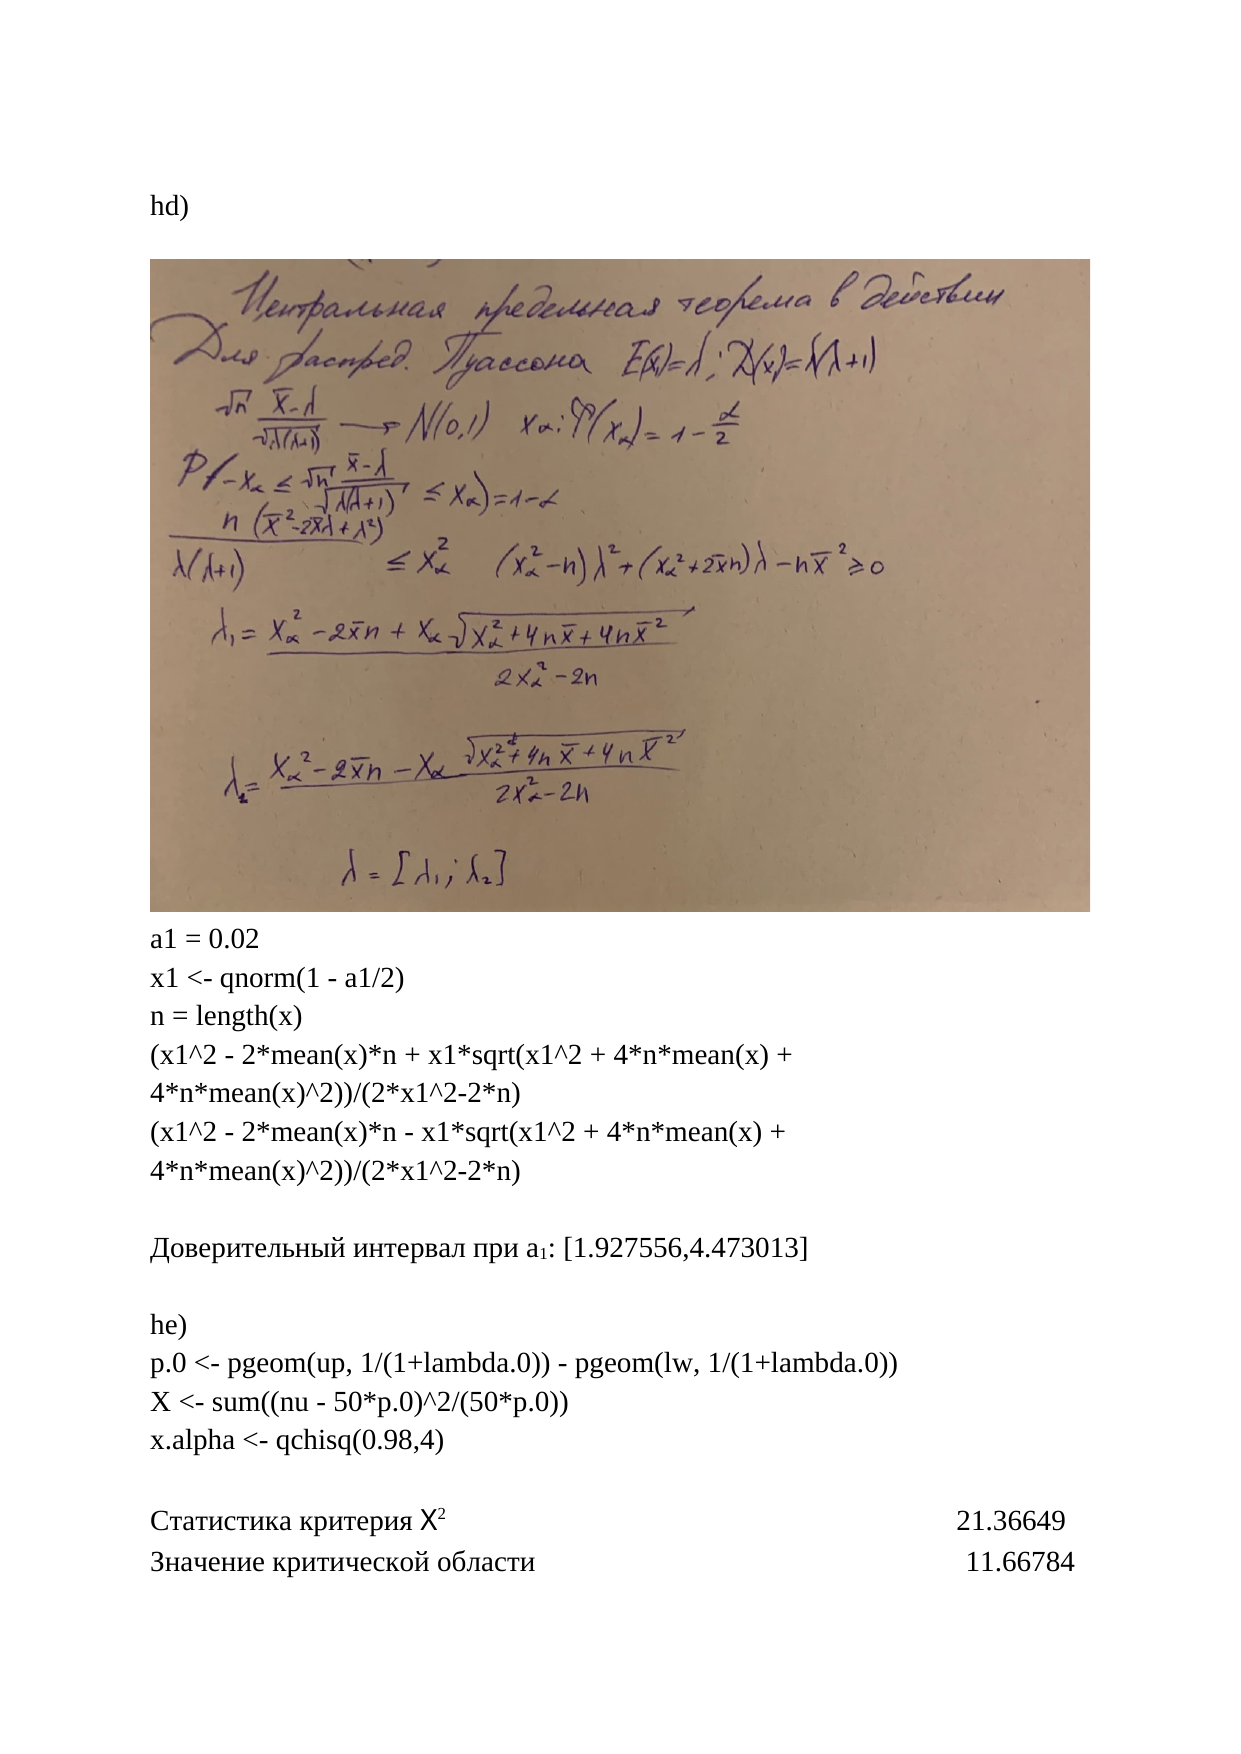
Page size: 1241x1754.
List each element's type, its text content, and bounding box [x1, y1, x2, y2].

text (x1^2 - 2*mean(x)*n - x1*sqrt(x1^2 + 4*n*mean(x) + 4*n*mean(x)^2))/(2*x1^2-2*n) [150, 1114, 1090, 1186]
text n = length(x) [150, 998, 1090, 1032]
text he) [150, 1307, 1090, 1340]
text p.0 <- pgeom(up, 1/(1+lambda.0)) - pgeom(lw, 1/(1+lambda.0)) [150, 1345, 1090, 1379]
text Доверительный интервал при а1: [1.927556,4.473013] [150, 1230, 1090, 1263]
text hd) [150, 188, 1090, 222]
text x.alpha <- qchisq(0.98,4) [150, 1422, 1090, 1456]
text a1 = 0.02 [150, 912, 1090, 955]
text (x1^2 - 2*mean(x)*n + x1*sqrt(x1^2 + 4*n*mean(x) + 4*n*mean(x)^2))/(2*x1^2-2*n) [150, 1037, 1090, 1109]
text X <- sum((nu - 50*p.0)^2/(50*p.0)) [150, 1384, 1090, 1417]
text x1 <- qnorm(1 - a1/2) [150, 960, 1090, 993]
picture [150, 259, 1091, 912]
text [150, 227, 1090, 259]
text Статистика критерия X2 21.36649 Значение критической области 11.66784 [150, 1499, 1090, 1578]
